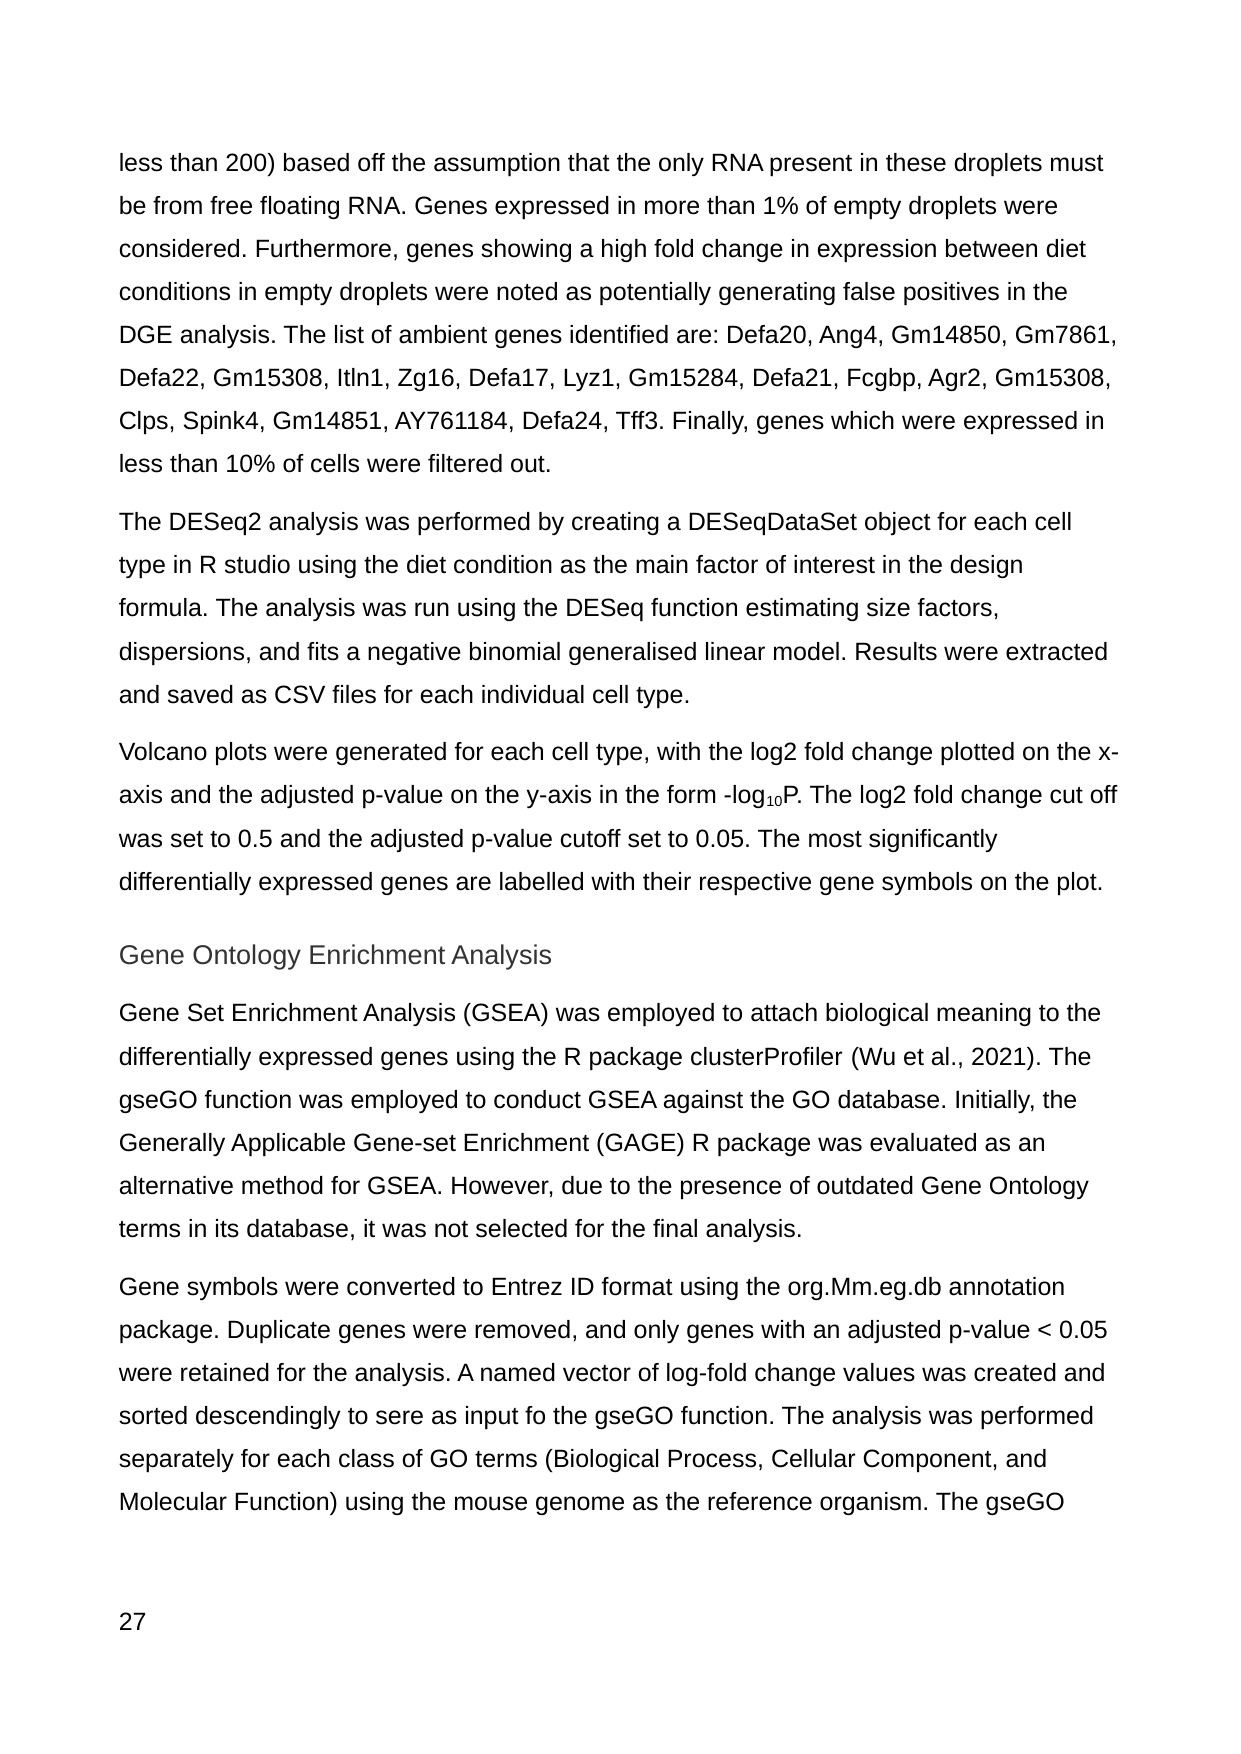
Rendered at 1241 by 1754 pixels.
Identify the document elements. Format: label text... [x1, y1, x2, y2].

text Volcano plots were generated for each cell type, with the log2 fold change plotted on the x-axis and the adjusted p-value on the y-axis in the form -log10P. The log2 fold change cut off was set to 0.5 and the adjusted p-value cutoff set to 0.05. The most significantly differentially expressed genes are labelled with their respective gene symbols on the plot. [118, 737, 1122, 896]
subtitle Gene Ontology Enrichment Analysis [118, 939, 1122, 970]
text The DESeq2 analysis was performed by creating a DESeqDataSet object for each cell type in R studio using the diet condition as the main factor of interest in the design formula. The analysis was run using the DESeq function estimating size factors, dispersions, and fits a negative binomial generalised linear model. Results were extracted and saved as CSV files for each individual cell type. [118, 507, 1122, 708]
text less than 200) based off the assumption that the only RNA present in these droplets must be from free floating RNA. Genes expressed in more than 1% of empty droplets were considered. Furthermore, genes showing a high fold change in expression between diet conditions in empty droplets were noted as potentially generating false positives in the DGE analysis. The list of ambient genes identified are: Defa20, Ang4, Gm14850, Gm7861, Defa22, Gm15308, Itln1, Zg16, Defa17, Lyz1, Gm15284, Defa21, Fcgbp, Agr2, Gm15308, Clps, Spink4, Gm14851, AY761184, Defa24, Tff3. Finally, genes which were expressed in less than 10% of cells were filtered out. [118, 148, 1122, 478]
text Gene Set Enrichment Analysis (GSEA) was employed to attach biological meaning to the differentially expressed genes using the R package clusterProfiler (Wu et al., 2021). The gseGO function was employed to conduct GSEA against the GO database. Initially, the Generally Applicable Gene-set Enrichment (GAGE) R package was evaluated as an alternative method for GSEA. However, due to the presence of outdated Gene Ontology terms in its database, it was not selected for the final analysis. [118, 998, 1122, 1243]
text Gene symbols were converted to Entrez ID format using the org.Mm.eg.db annotation package. Duplicate genes were removed, and only genes with an adjusted p-value < 0.05 were retained for the analysis. A named vector of log-fold change values was created and sorted descendingly to sere as input fo the gseGO function. The analysis was performed separately for each class of GO terms (Biological Process, Cellular Component, and Molecular Function) using the mouse genome as the reference organism. The gseGO [118, 1272, 1122, 1516]
